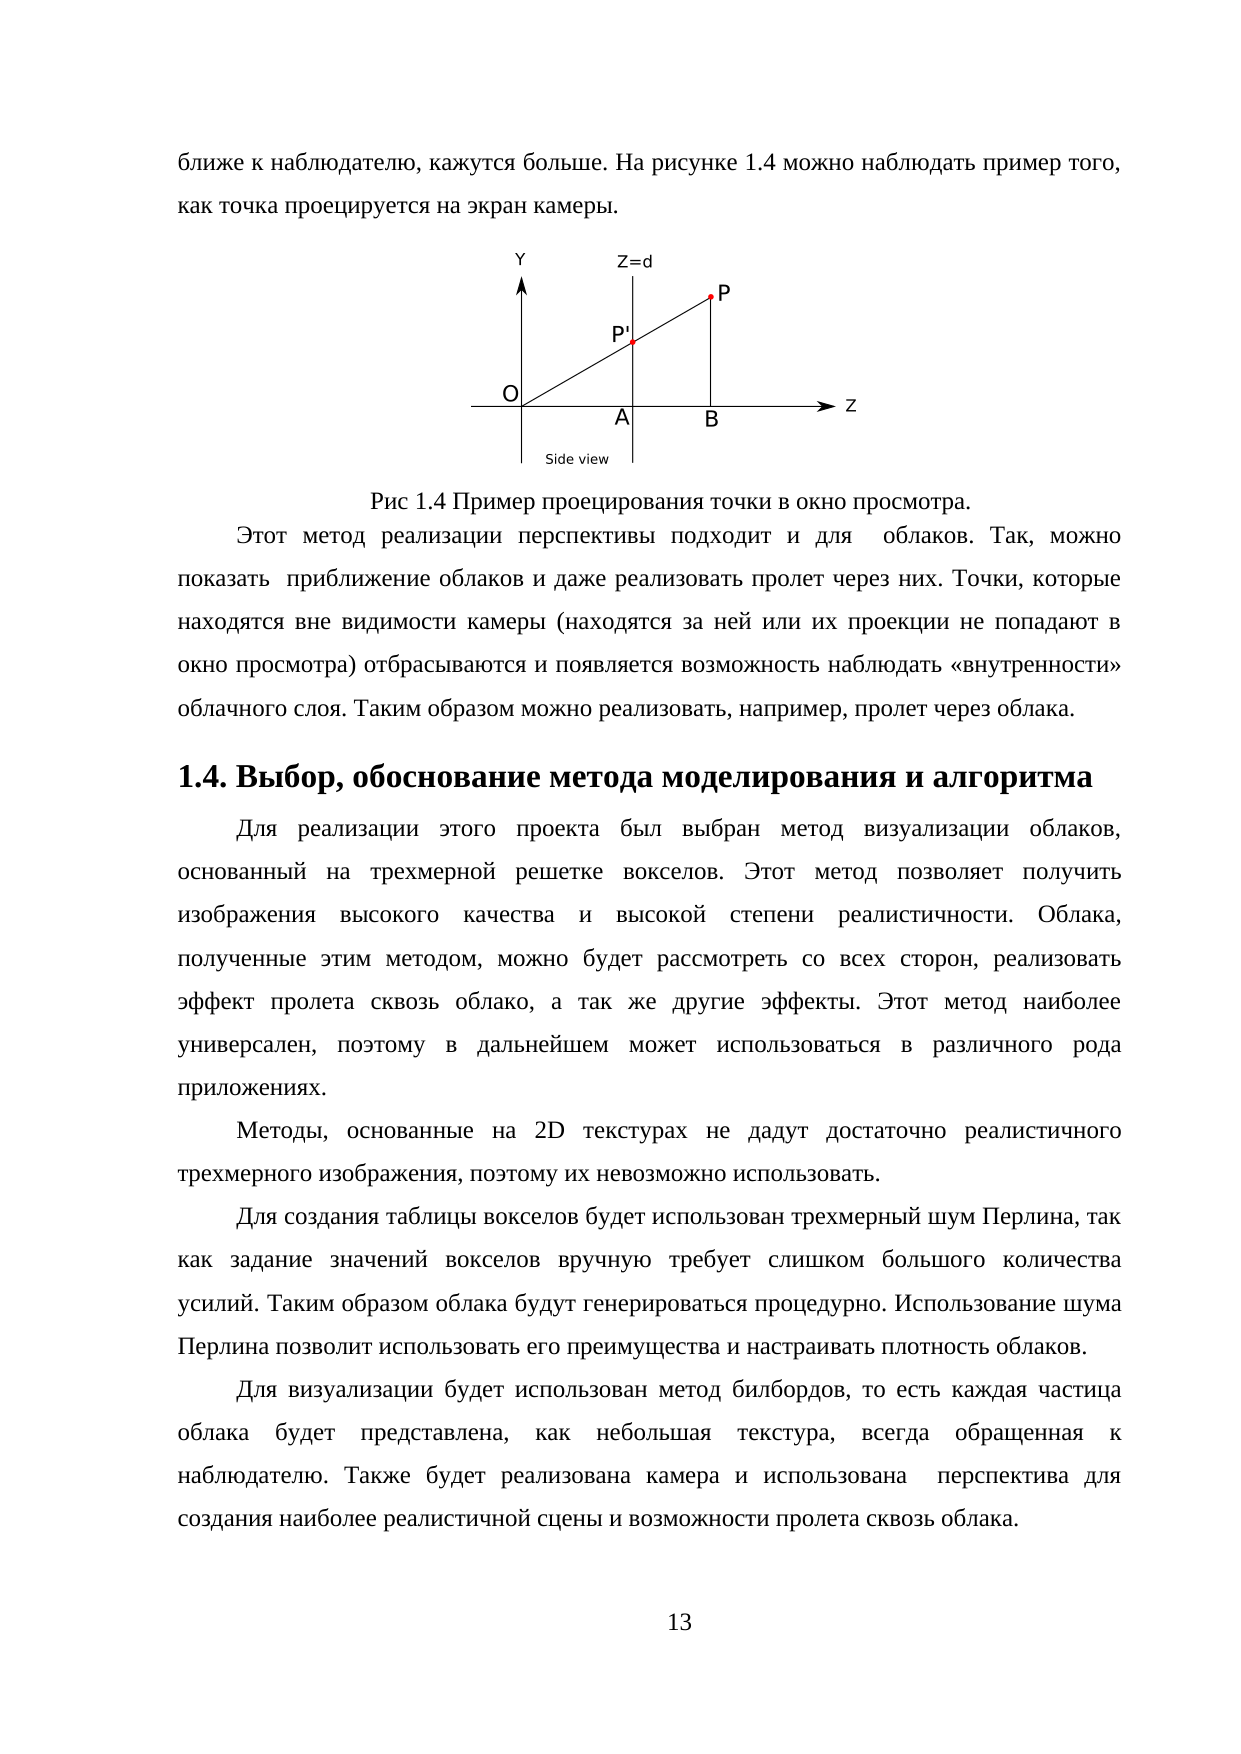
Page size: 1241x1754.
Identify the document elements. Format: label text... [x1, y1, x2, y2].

picture [461, 238, 868, 472]
subtitle 1.4. Выбор, обоснование метода моделирования и алгоритма [177, 757, 1122, 795]
text Для визуализации будет использован метод билбордов, то есть каждая частица облака будет представлена, как небольшая текстура, всегда обращенная к наблюдателю. Также будет реализована камера и использована перспектива для создания наиболее реалистичной сцены и возможности пролета сквозь облака. [177, 1374, 1122, 1532]
table_header Рис 1.4 Пример проецирования точки в окно просмотра. [177, 233, 1152, 520]
text Для создания таблицы вокселов будет использован трехмерный шум Перлина, так как задание значений вокселов вручную требует слишком большого количества усилий. Таким образом облака будут генерироваться процедурно. Использование шума Перлина позволит использовать его преимущества и настраивать плотность облаков. [177, 1201, 1122, 1359]
text Методы, основанные на 2D текстурах не дадут достаточно реалистичного трехмерного изображения, поэтому их невозможно использовать. [177, 1115, 1122, 1187]
text Этот метод реализации перспективы подходит и для облаков. Так, можно показать приближение облаков и даже реализовать пролет через них. Точки, которые находятся вне видимости камеры (находятся за ней или их проекции не попадают в окно просмотра) отбрасываются и появляется возможность наблюдать «внутренности» облачного слоя. Таким образом можно реализовать, например, пролет через облака. [177, 520, 1122, 721]
text Для реализации этого проекта был выбран метод визуализации облаков, основанный на трехмерной решетке вокселов. Этот метод позволяет получить изображения высокого качества и высокой степени реалистичности. Облака, полученные этим методом, можно будет рассмотреть со всех сторон, реализовать эффект пролета сквозь облако, а так же другие эффекты. Этот метод наиболее универсален, поэтому в дальнейшем может использоваться в различного рода приложениях. [177, 813, 1122, 1101]
text ближе к наблюдателю, кажутся больше. На рисунке 1.4 можно наблюдать пример того, как точка проецируется на экран камеры. [177, 147, 1122, 219]
